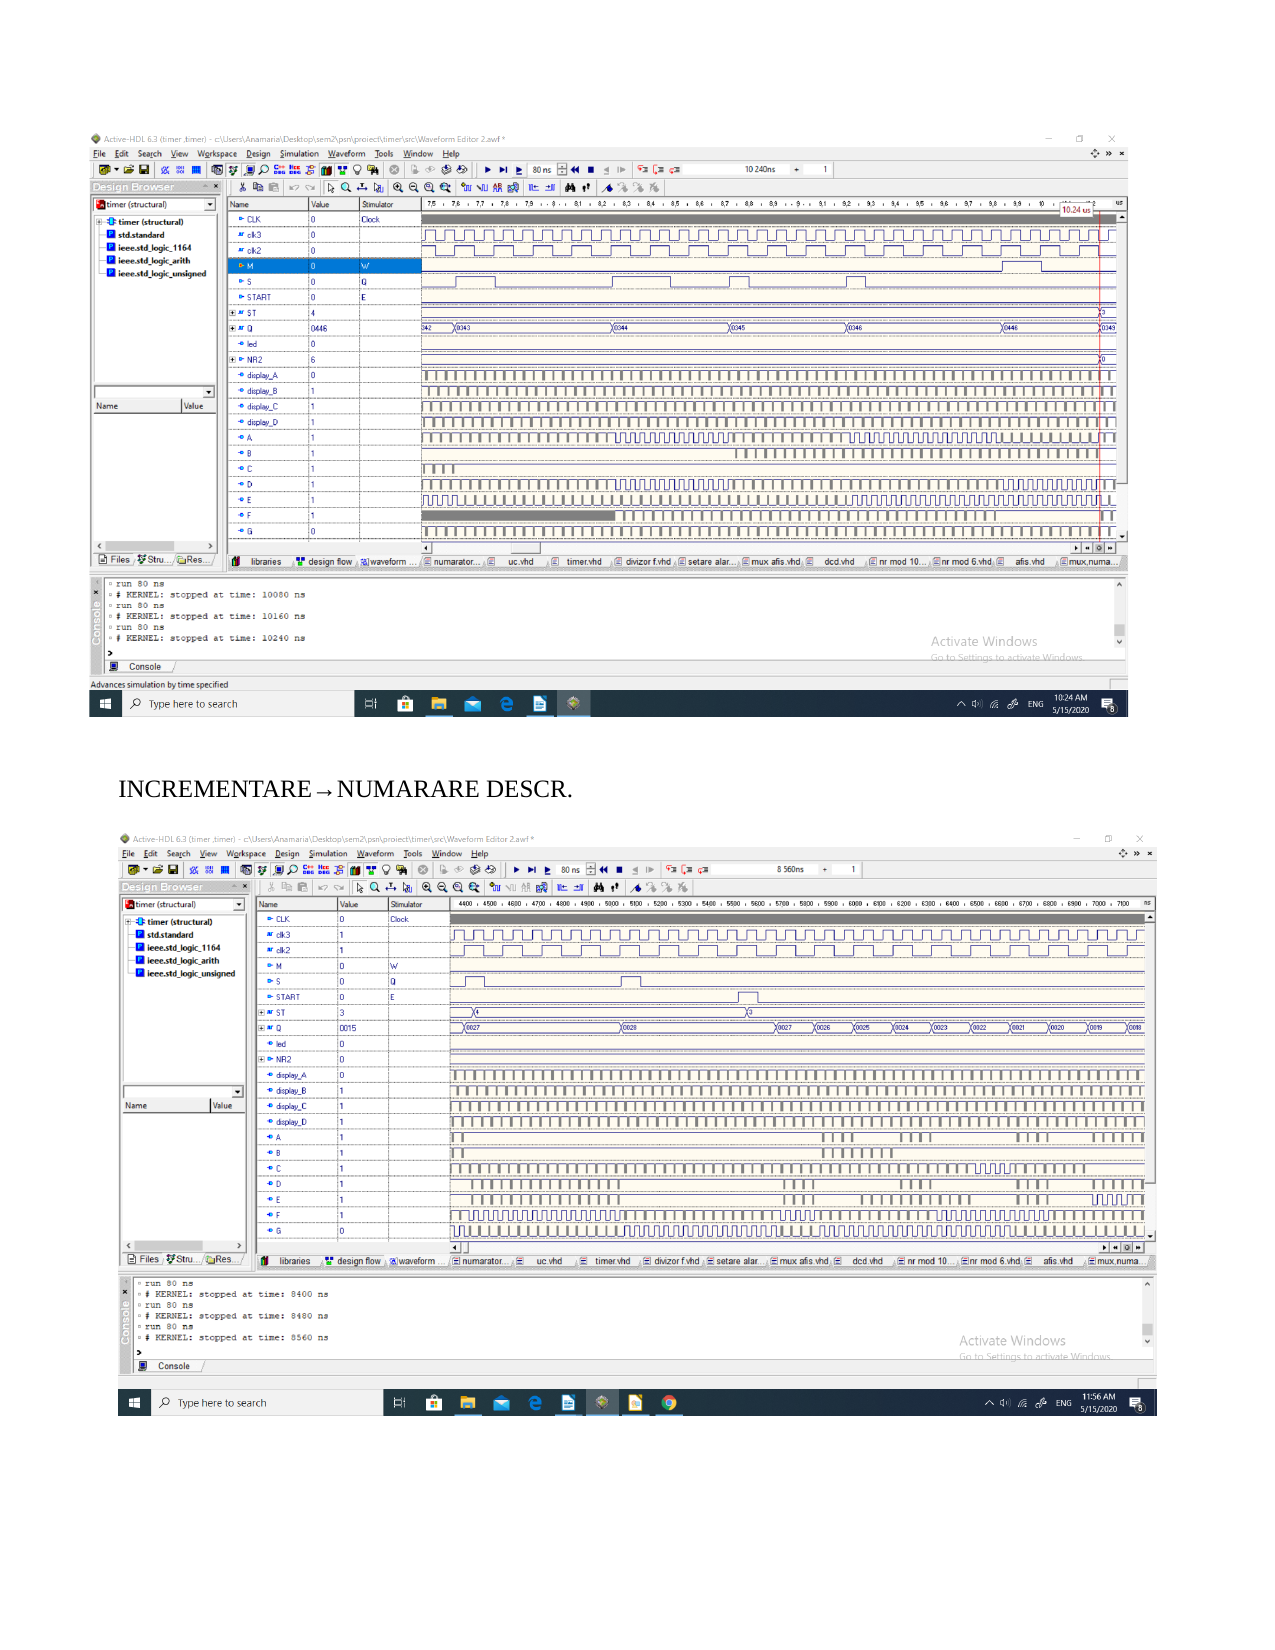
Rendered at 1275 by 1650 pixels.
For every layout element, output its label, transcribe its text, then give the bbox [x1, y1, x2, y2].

picture [118, 831, 1157, 1416]
text INCREMENTARE→NUMARARE DESCR. [118, 774, 1157, 802]
picture [89, 132, 1129, 717]
